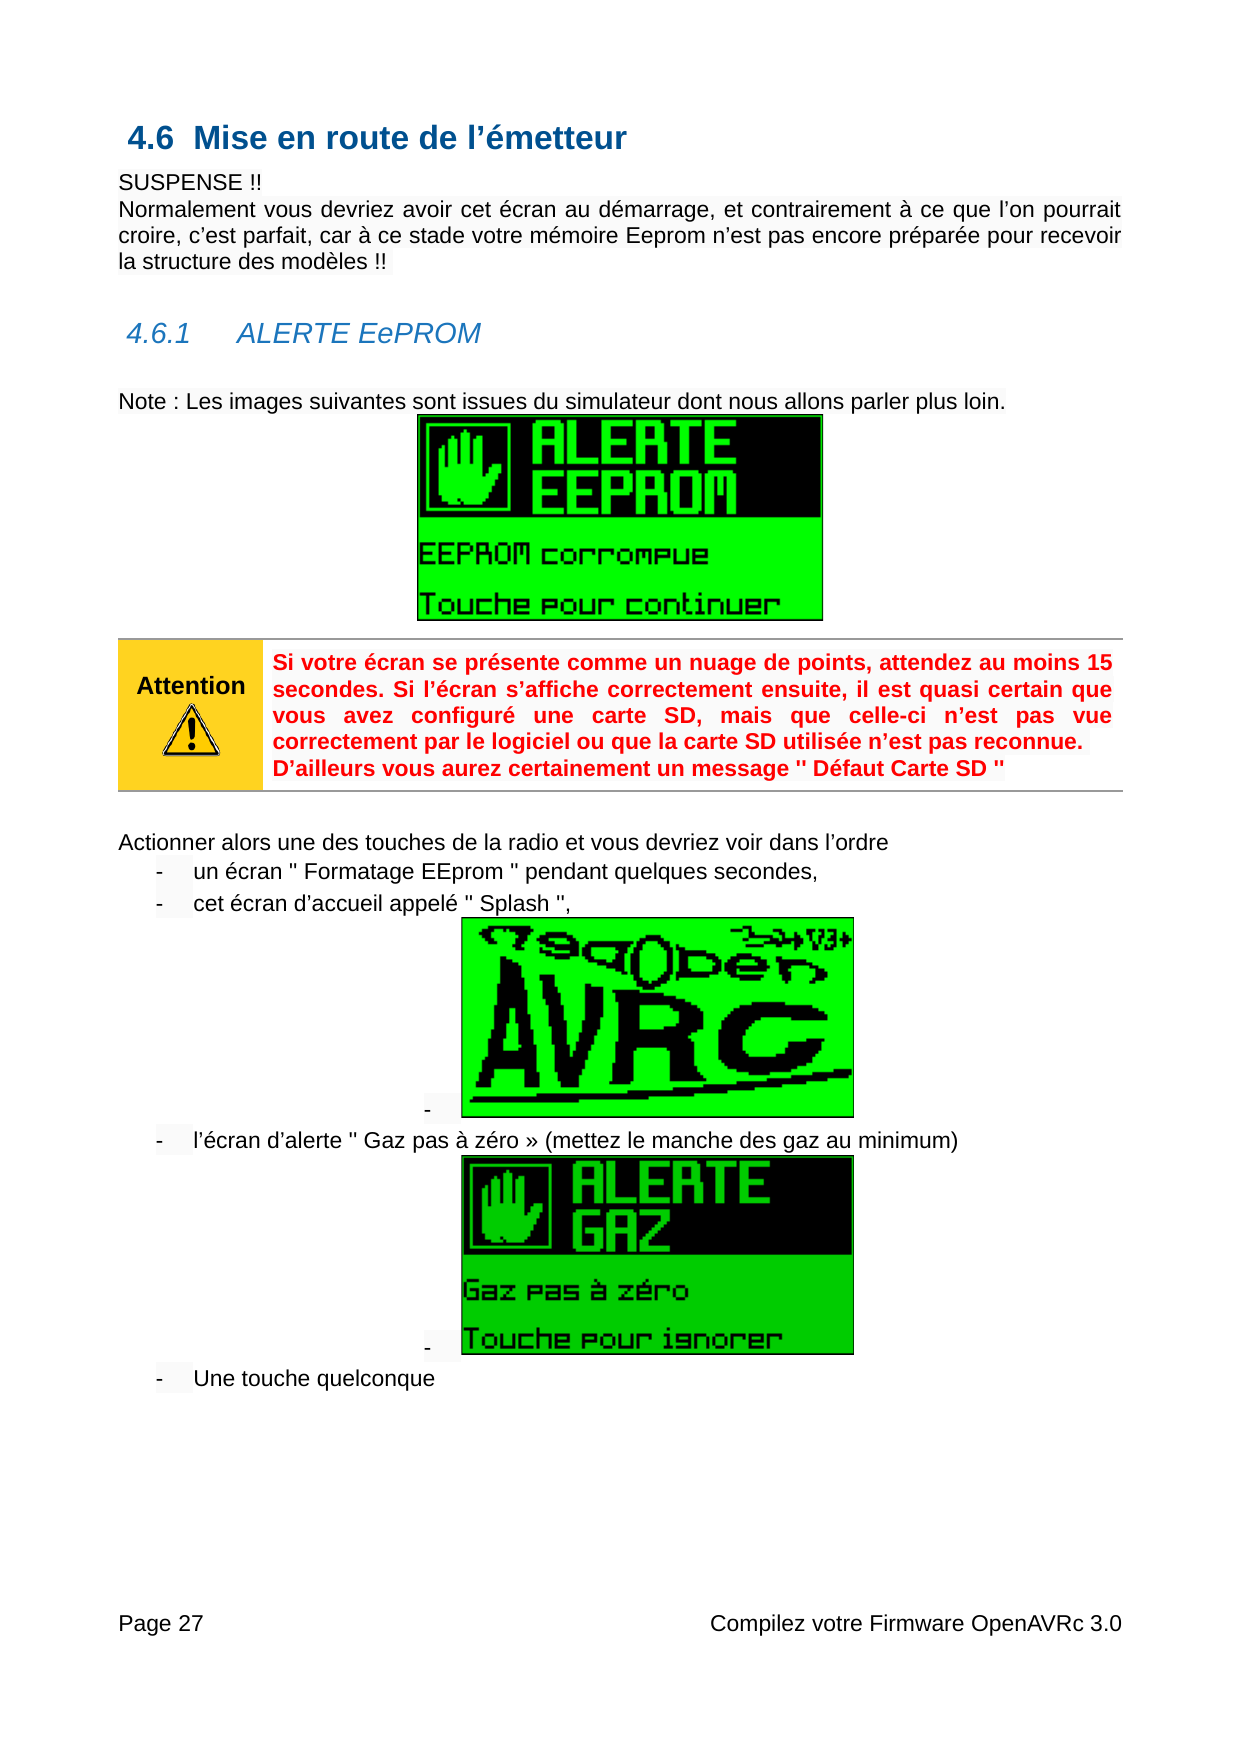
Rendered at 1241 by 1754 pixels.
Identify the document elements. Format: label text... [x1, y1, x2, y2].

table_header Attention [118, 640, 263, 790]
list cet écran d’accueil appelé '' Splash '', [193, 886, 1122, 918]
subtitle ALERTE EePROM [118, 316, 1122, 349]
text Actionner alors une des touches de la radio et vous devriez voir dans l’ordre [118, 829, 1122, 855]
picture [417, 414, 824, 621]
picture [461, 917, 854, 1118]
picture [461, 1155, 854, 1355]
text Normalement vous devriez avoir cet écran au démarrage, et contrairement à ce que l’on pourrait croire, c’est parfait, car à ce stade votre mémoire Eeprom n’est pas encore préparée pour recevoir la structure des modèles !! [118, 196, 1122, 275]
text SUSPENSE !! [118, 169, 1122, 196]
list un écran '' Formatage EEprom '' pendant quelques secondes, [193, 855, 1122, 886]
list l’écran d’alerte '' Gaz pas à zéro » (mettez le manche des gaz au minimum) [193, 1124, 1122, 1155]
text Note : Les images suivantes sont issues du simulateur dont nous allons parler plus loin. [118, 388, 1122, 414]
subtitle Mise en route de l’émetteur [118, 118, 1122, 157]
picture [158, 699, 224, 760]
table_header Si votre écran se présente comme un nuage de points, attendez au moins 15 secondes. Si l’écran s’affiche correctement ensuite, il est quasi certain que vous avez configuré une carte SD, mais que celle-ci n’est pas vue correctement par le logiciel ou que la carte SD utilisée n’est pas reconnue. D’ailleurs vous aurez certainement un message '' Défaut Carte SD '' [264, 640, 1122, 790]
list Une touche quelconque [193, 1362, 1122, 1393]
